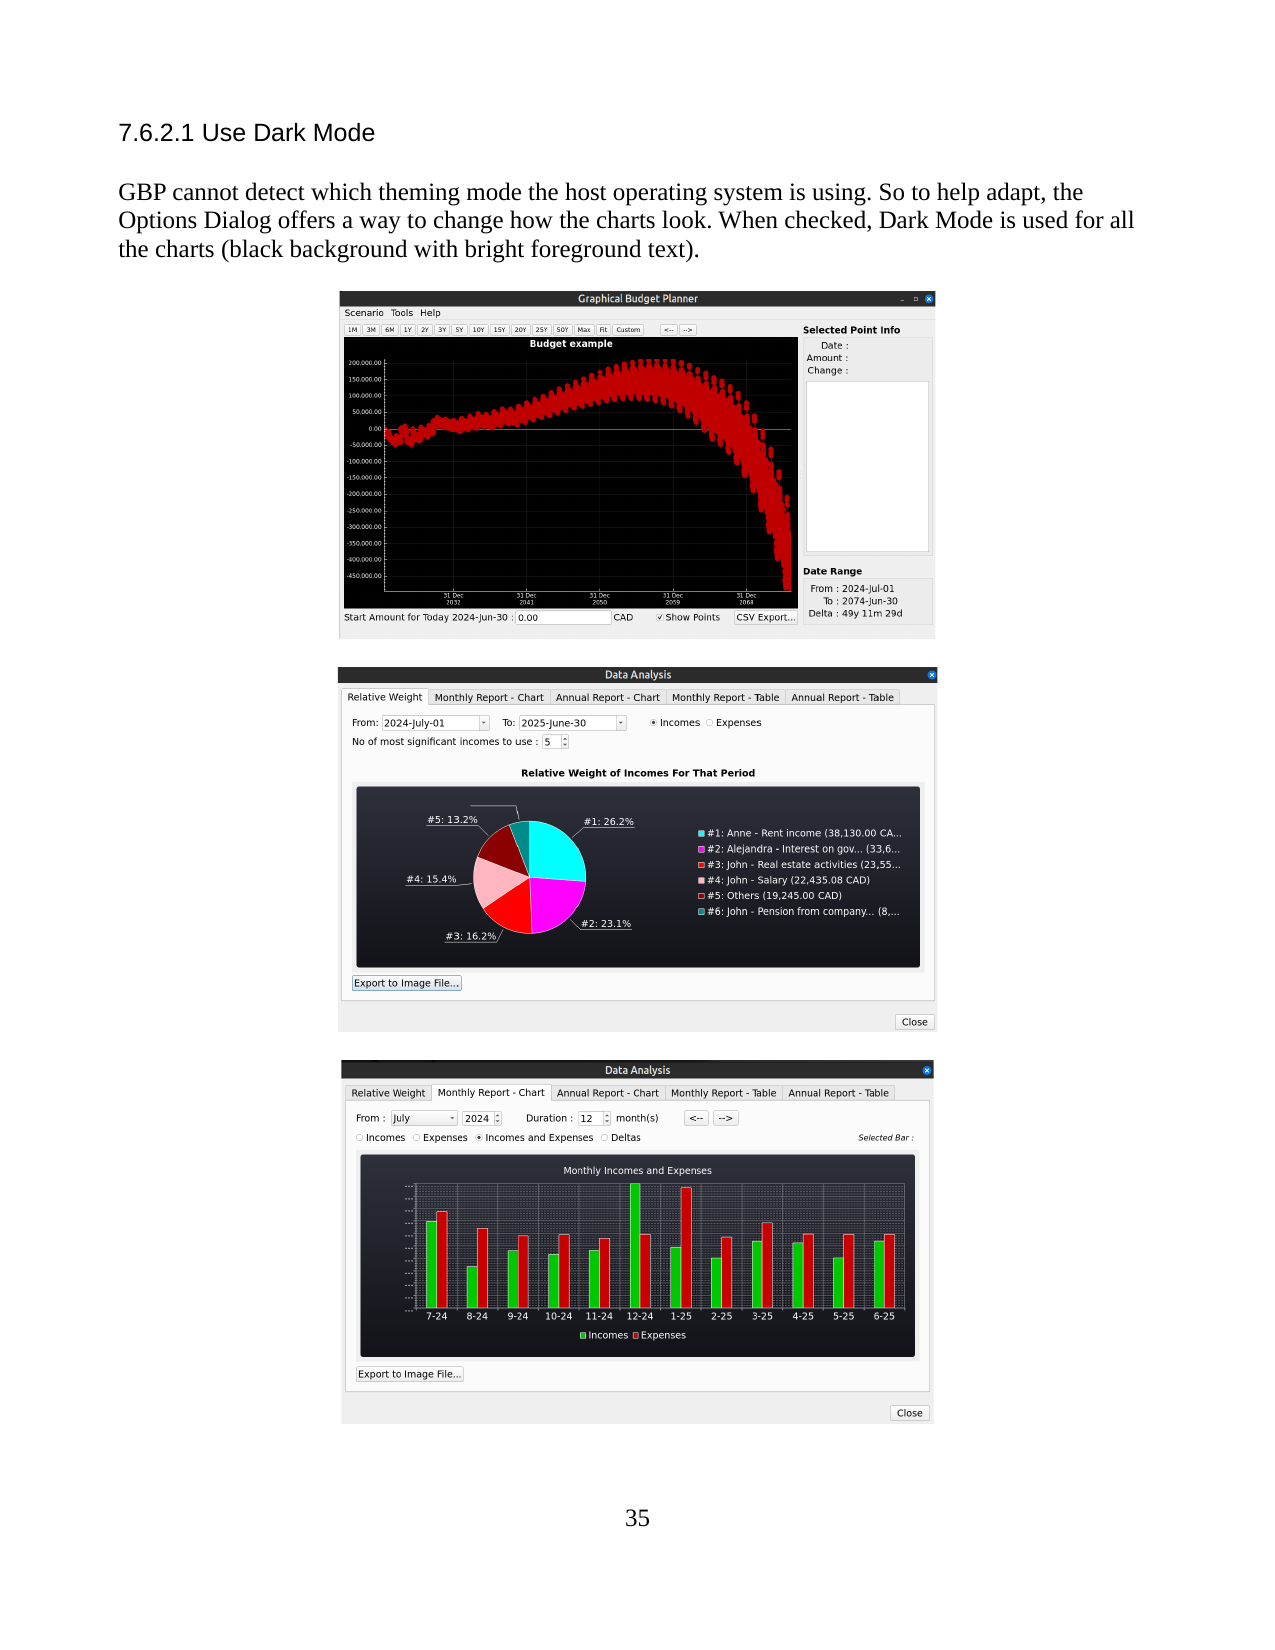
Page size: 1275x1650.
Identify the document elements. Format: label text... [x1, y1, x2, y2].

subtitle Use Dark Mode [118, 118, 1157, 147]
picture [339, 291, 936, 639]
picture [337, 667, 938, 1032]
picture [341, 1060, 934, 1424]
text GBP cannot detect which theming mode the host operating system is using. So to help adapt, the Options Dialog offers a way to change how the charts look. When checked, Dark Mode is used for all the charts (black background with bright foreground text). [118, 177, 1157, 263]
